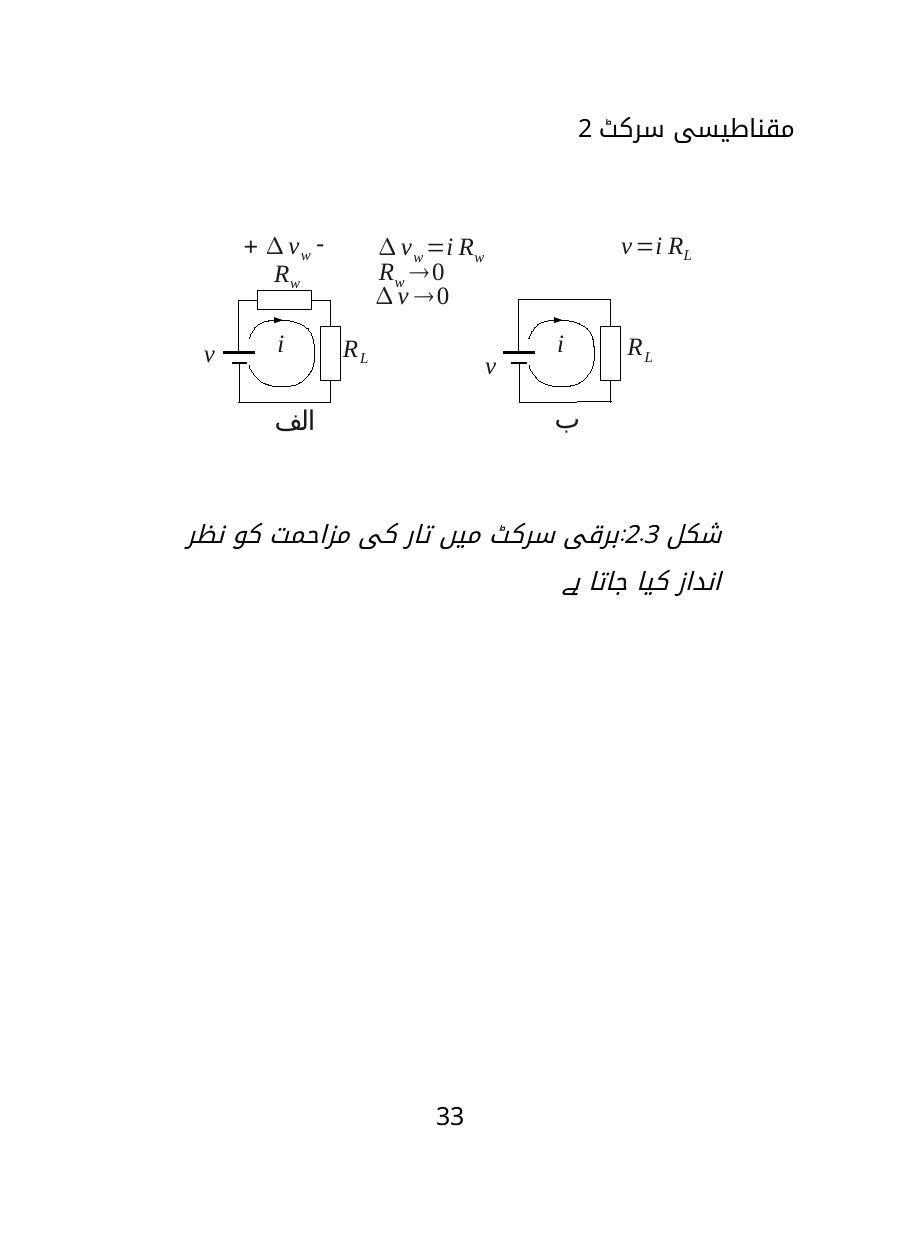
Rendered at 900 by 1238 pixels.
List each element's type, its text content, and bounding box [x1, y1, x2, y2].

text شکل 2.3:برقی سرکٹ میں تار کی مزاحمت کو نظر انداز کیا جاتا ہے [179, 195, 721, 606]
